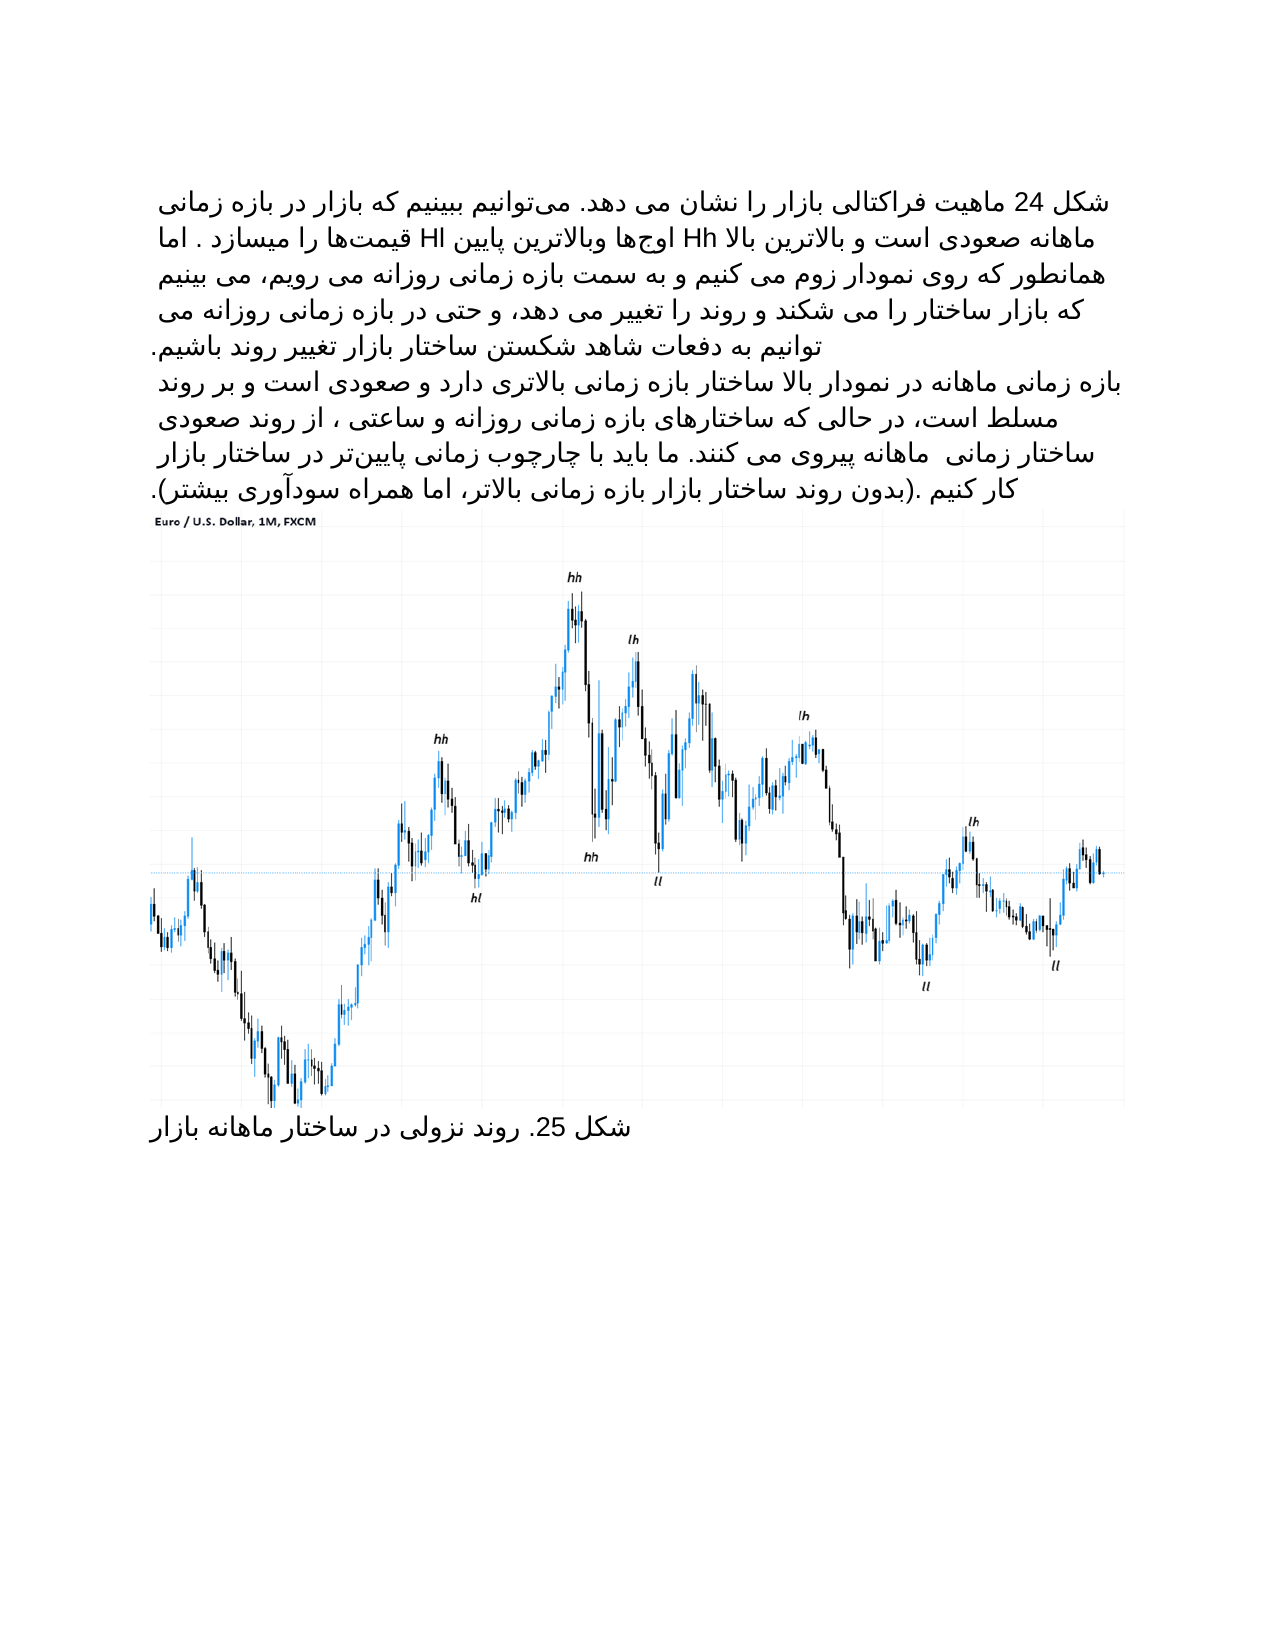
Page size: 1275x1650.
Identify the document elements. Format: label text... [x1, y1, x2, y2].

text بازه زمانی ماهانه در نمودار بالا ساختار بازه زمانی بالاتری دارد و صعودی است و بر روند مسلط است، در حالی که ساختارهای بازه زمانی روزانه و ساعتی ، از روند صعودی ساختار زمانی ماهانه پیروی می کنند. ما باید با چارچوب زمانی پایین‌تر در ساختار بازار کار کنیم .(بدون روند ساختار بازار بازه زمانی بالاتر، اما همراه سودآوری بیشتر). [150, 366, 1125, 505]
text شکل 25. روند نزولی در ساختار ماهانه بازار [150, 1111, 1125, 1142]
text شکل 24 ماهیت فراکتالی بازار را نشان می دهد. می‌توانیم ببینیم که بازار در بازه زمانی ماهانه صعودی است و بالاترین بالا Hh اوج‌ها وبالاترین پایین Hl قیمت‌ها را میسازد . اما همانطور که روی نمودار زوم می کنیم و به سمت بازه زمانی روزانه می رویم، می بینیم که بازار ساختار را می شکند و روند را تغییر می دهد، و حتی در بازه زمانی روزانه می توانیم به دفعات شاهد شکستن ساختار بازار تغییر روند باشیم. [150, 186, 1125, 361]
